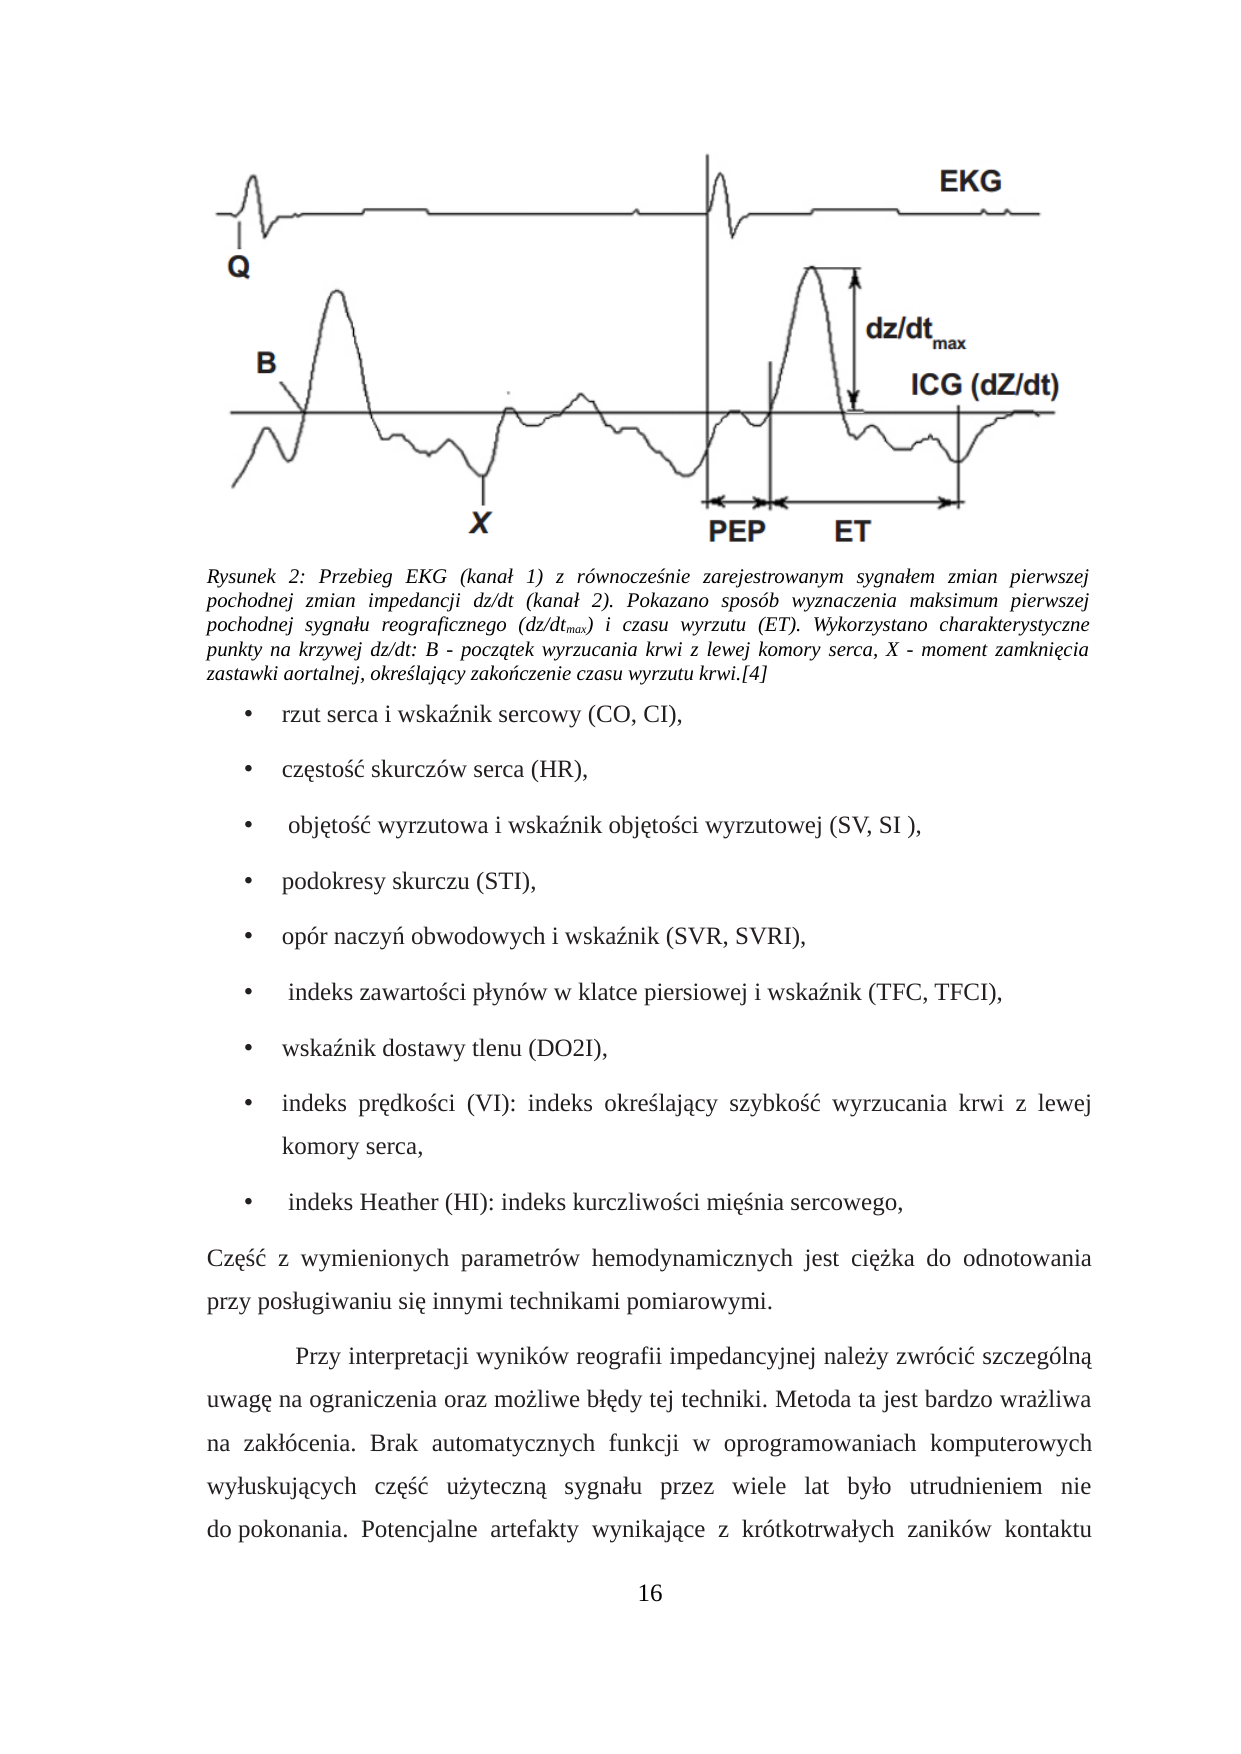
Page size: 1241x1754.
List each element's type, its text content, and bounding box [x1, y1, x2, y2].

list indeks zawartości płynów w klatce piersiowej i wskaźnik (TFC, TFCI), [244, 977, 1093, 1006]
list opór naczyń obwodowych i wskaźnik (SVR, SVRI), [244, 921, 1093, 950]
text Przy interpretacji wyników reografii impedancyjnej należy zwrócić szczególną uwagę na ograniczenia oraz możliwe błędy tej techniki. Metoda ta jest bardzo wrażliwa na zakłócenia. Brak automatycznych funkcji w oprogramowaniach komputerowych wyłuskujących część użyteczną sygnału przez wiele lat było utrudnieniem nie do pokonania. Potencjalne artefakty wynikające z krótkotrwałych zaników kontaktu [207, 1341, 1093, 1543]
list częstość skurczów serca (HR), [244, 754, 1093, 783]
list indeks Heather (HI): indeks kurczliwości mięśnia sercowego, [244, 1187, 1093, 1216]
list indeks prędkości (VI): indeks określający szybkość wyrzucania krwi z lewej komory serca, [244, 1088, 1093, 1160]
text Rysunek 2: Przebieg EKG (kanał 1) z równocześnie zarejestrowanym sygnałem zmian pierwszej pochodnej zmian impedancji dz/dt (kanał 2). Pokazano sposób wyznaczenia maksimum pierwszej pochodnej sygnału reograficznego (dz/dtmax) i czasu wyrzutu (ET). Wykorzystano charakterystyczne punkty na krzywej dz/dt: B - początek wyrzucania krwi z lewej komory serca, X - moment zamknięcia zastawki aortalnej, określający zakończenie czasu wyrzutu krwi.[4] [207, 565, 1093, 684]
list podokresy skurczu (STI), [244, 866, 1093, 894]
list objętość wyrzutowa i wskaźnik objętości wyrzutowej (SV, SI ), [244, 810, 1093, 839]
list rzut serca i wskaźnik sercowy (CO, CI), [244, 684, 1093, 728]
text Część z wymienionych parametrów hemodynamicznych jest ciężka do odnotowania przy posługiwaniu się innymi technikami pomiarowymi. [207, 1243, 1093, 1314]
list wskaźnik dostawy tlenu (DO2I), [244, 1033, 1093, 1061]
